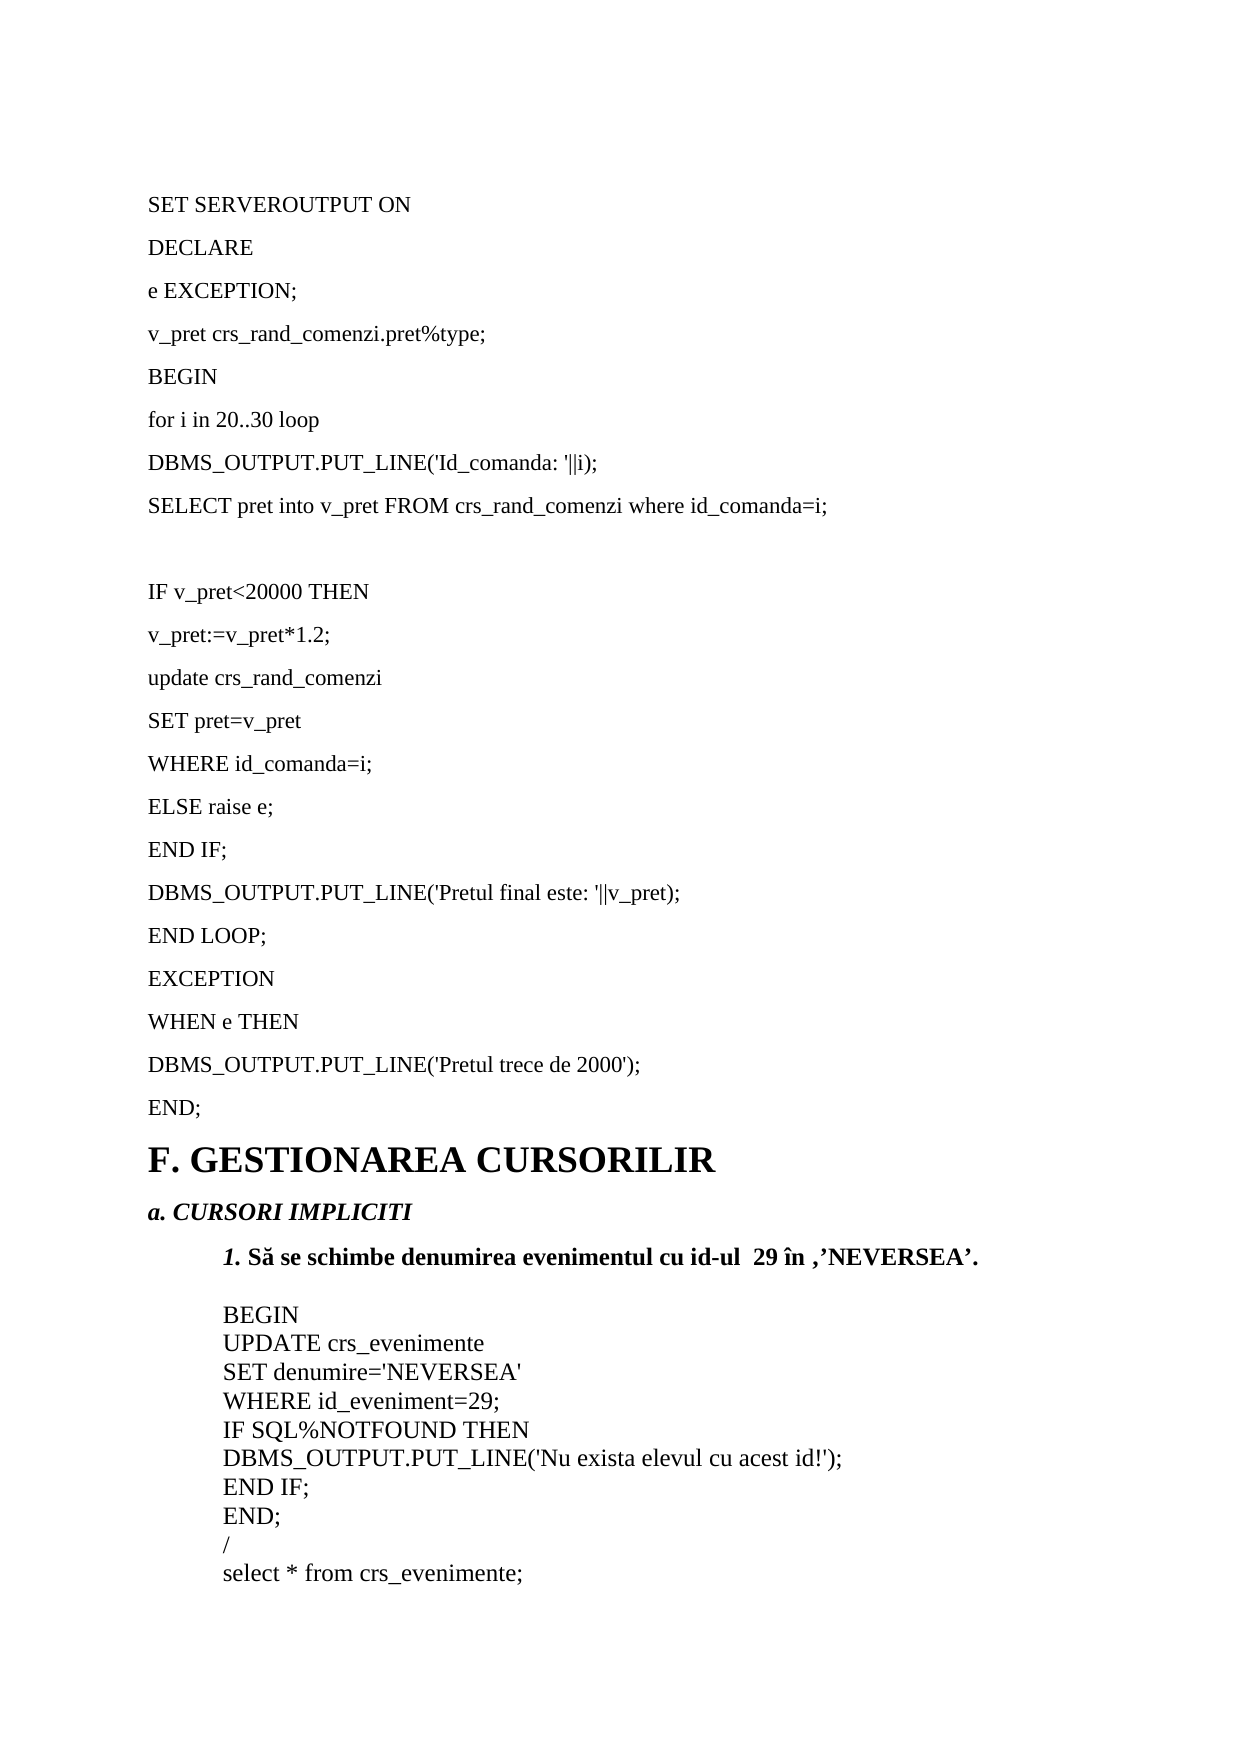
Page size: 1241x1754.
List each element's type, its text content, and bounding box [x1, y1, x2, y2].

text DBMS_OUTPUT.PUT_LINE('Pretul trece de 2000'); [148, 1051, 1093, 1077]
text END; [223, 1501, 1093, 1530]
text IF SQL%NOTFOUND THEN [223, 1415, 1093, 1443]
text / [223, 1530, 1093, 1558]
text END; [148, 1094, 1093, 1120]
text WHERE id_comanda=i; [148, 750, 1093, 776]
text UPDATE crs_evenimente [223, 1328, 1093, 1357]
text DBMS_OUTPUT.PUT_LINE('Pretul final este: '||v_pret); [148, 879, 1093, 905]
text ELSE raise e; [148, 793, 1093, 819]
text v_pret crs_rand_comenzi.pret%type; [148, 320, 1093, 346]
text v_pret:=v_pret*1.2; [148, 621, 1093, 647]
text SET SERVEROUTPUT ON [148, 191, 1093, 217]
text WHERE id_eveniment=29; [223, 1386, 1093, 1415]
text WHEN e THEN [148, 1008, 1093, 1034]
text F. GESTIONAREA CURSORILIR [148, 1137, 1093, 1180]
text SET pret=v_pret [148, 707, 1093, 733]
text select * from crs_evenimente; [223, 1558, 1093, 1587]
text a. CURSORI IMPLICITI [148, 1197, 1093, 1226]
text EXCEPTION [148, 965, 1093, 991]
text for i in 20..30 loop [148, 406, 1093, 432]
text e EXCEPTION; [148, 277, 1093, 303]
text END IF; [223, 1472, 1093, 1501]
text END IF; [148, 836, 1093, 862]
text DBMS_OUTPUT.PUT_LINE('Nu exista elevul cu acest id!'); [223, 1443, 1093, 1472]
text SELECT pret into v_pret FROM crs_rand_comenzi where id_comanda=i; [148, 492, 1093, 518]
text DBMS_OUTPUT.PUT_LINE('Id_comanda: '||i); [148, 449, 1093, 475]
text END LOOP; [148, 922, 1093, 948]
text BEGIN [223, 1300, 1093, 1328]
text IF v_pret<20000 THEN [148, 578, 1093, 604]
text BEGIN [148, 363, 1093, 389]
text DECLARE [148, 234, 1093, 260]
text 1. Să se schimbe denumirea evenimentul cu id-ul 29 în ‚’NEVERSEA’. [223, 1242, 1093, 1271]
text SET denumire='NEVERSEA' [223, 1357, 1093, 1386]
text update crs_rand_comenzi [148, 664, 1093, 690]
